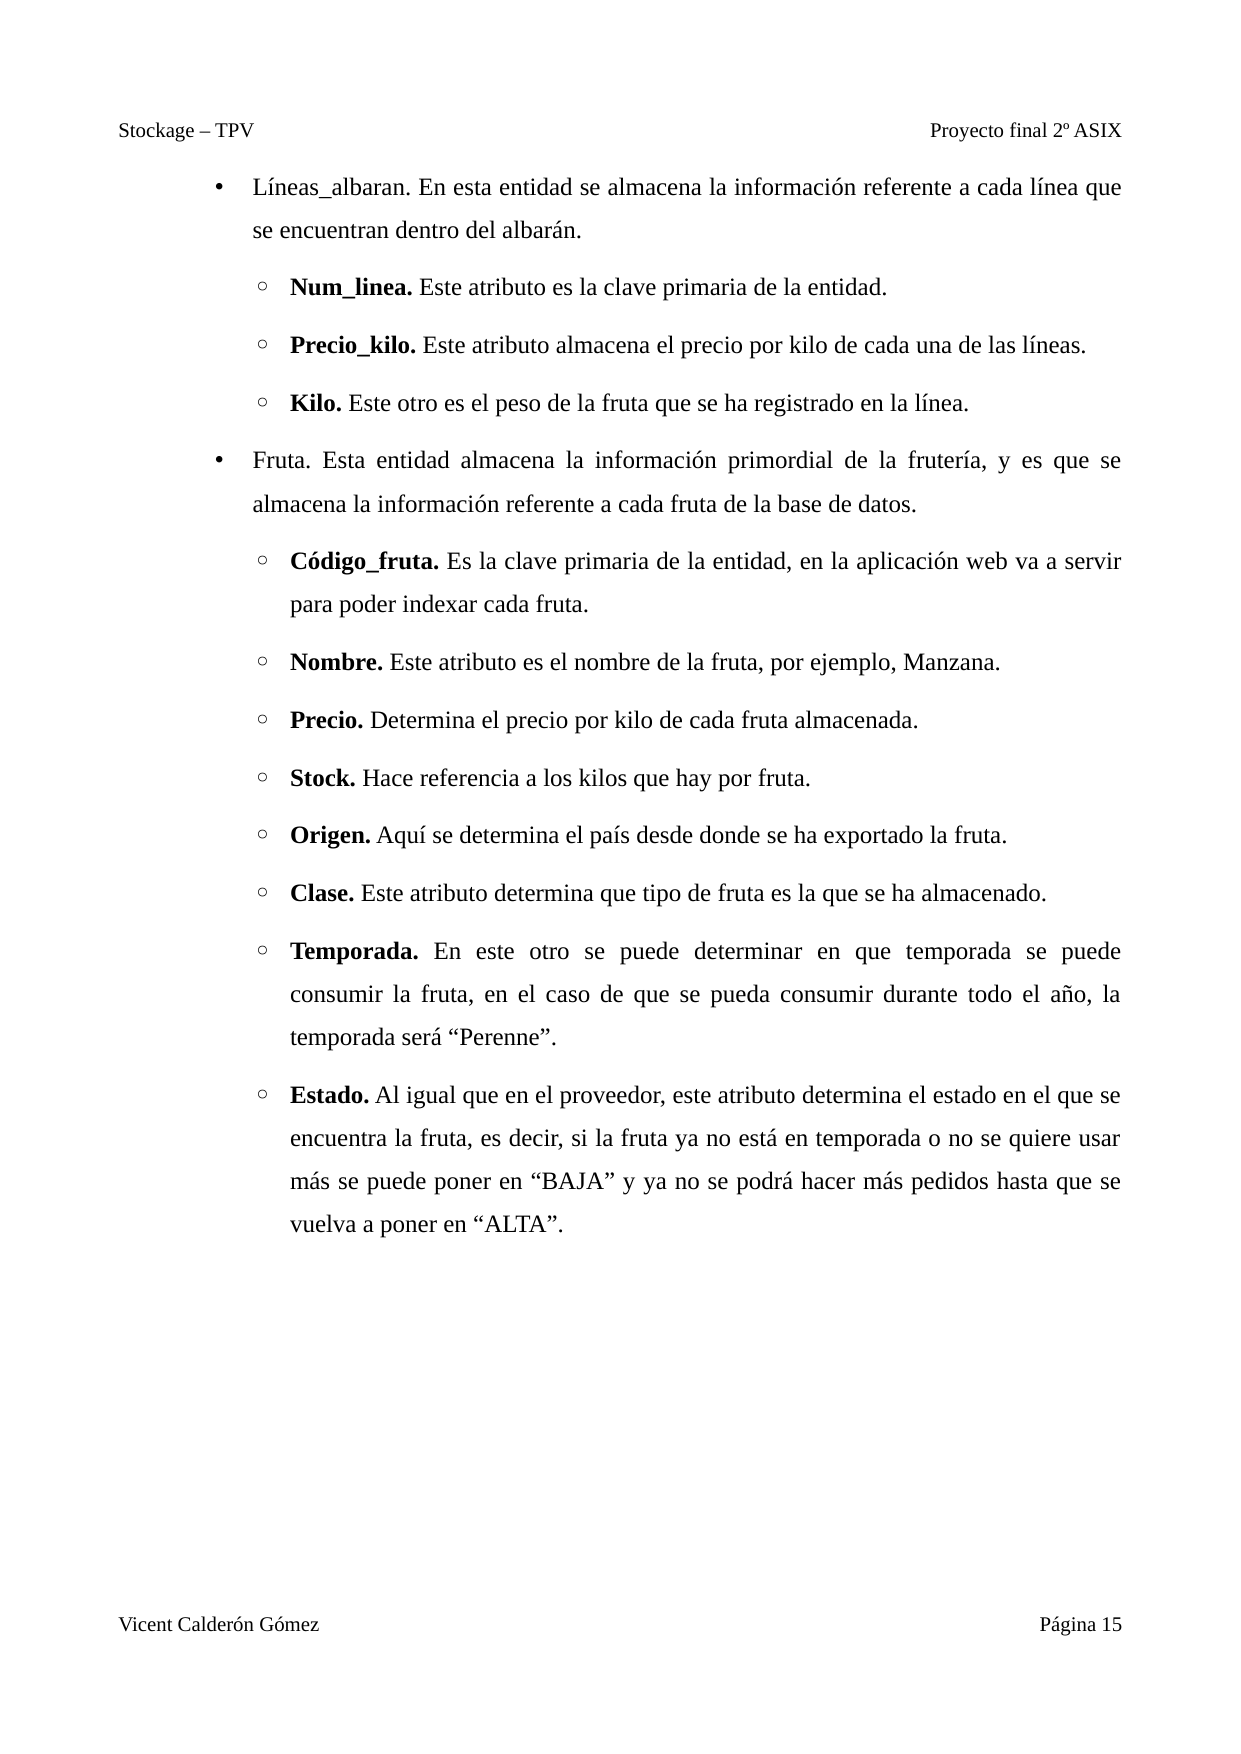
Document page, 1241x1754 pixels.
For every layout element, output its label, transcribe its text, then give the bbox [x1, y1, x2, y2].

list Nombre. Este atributo es el nombre de la fruta, por ejemplo, Manzana. [252, 647, 1122, 676]
list Stock. Hace referencia a los kilos que hay por fruta. [252, 763, 1122, 791]
list Num_linea. Este atributo es la clave primaria de la entidad. [252, 272, 1122, 301]
list Precio. Determina el precio por kilo de cada fruta almacenada. [252, 705, 1122, 734]
list Origen. Aquí se determina el país desde donde se ha exportado la fruta. [252, 820, 1122, 849]
list Kilo. Este otro es el peso de la fruta que se ha registrado en la línea. [252, 388, 1122, 417]
list Estado. Al igual que en el proveedor, este atributo determina el estado en el que se encuentra la fruta, es decir, si la fruta ya no está en temporada o no se quiere usar más se puede poner en “BAJA” y ya no se podrá hacer más pedidos hasta que se vuelva a poner en “ALTA”. [252, 1080, 1122, 1238]
list Fruta. Esta entidad almacena la información primordial de la frutería, y es que se almacena la información referente a cada fruta de la base de datos. [215, 446, 1122, 517]
list Precio_kilo. Este atributo almacena el precio por kilo de cada una de las líneas. [252, 330, 1122, 359]
list Clase. Este atributo determina que tipo de fruta es la que se ha almacenado. [252, 878, 1122, 907]
list Temporada. En este otro se puede determinar en que temporada se puede consumir la fruta, en el caso de que se pueda consumir durante todo el año, la temporada será “Perenne”. [252, 936, 1122, 1051]
list Código_fruta. Es la clave primaria de la entidad, en la aplicación web va a servir para poder indexar cada fruta. [252, 546, 1122, 618]
list Líneas_albaran. En esta entidad se almacena la información referente a cada línea que se encuentran dentro del albarán. [215, 172, 1122, 243]
